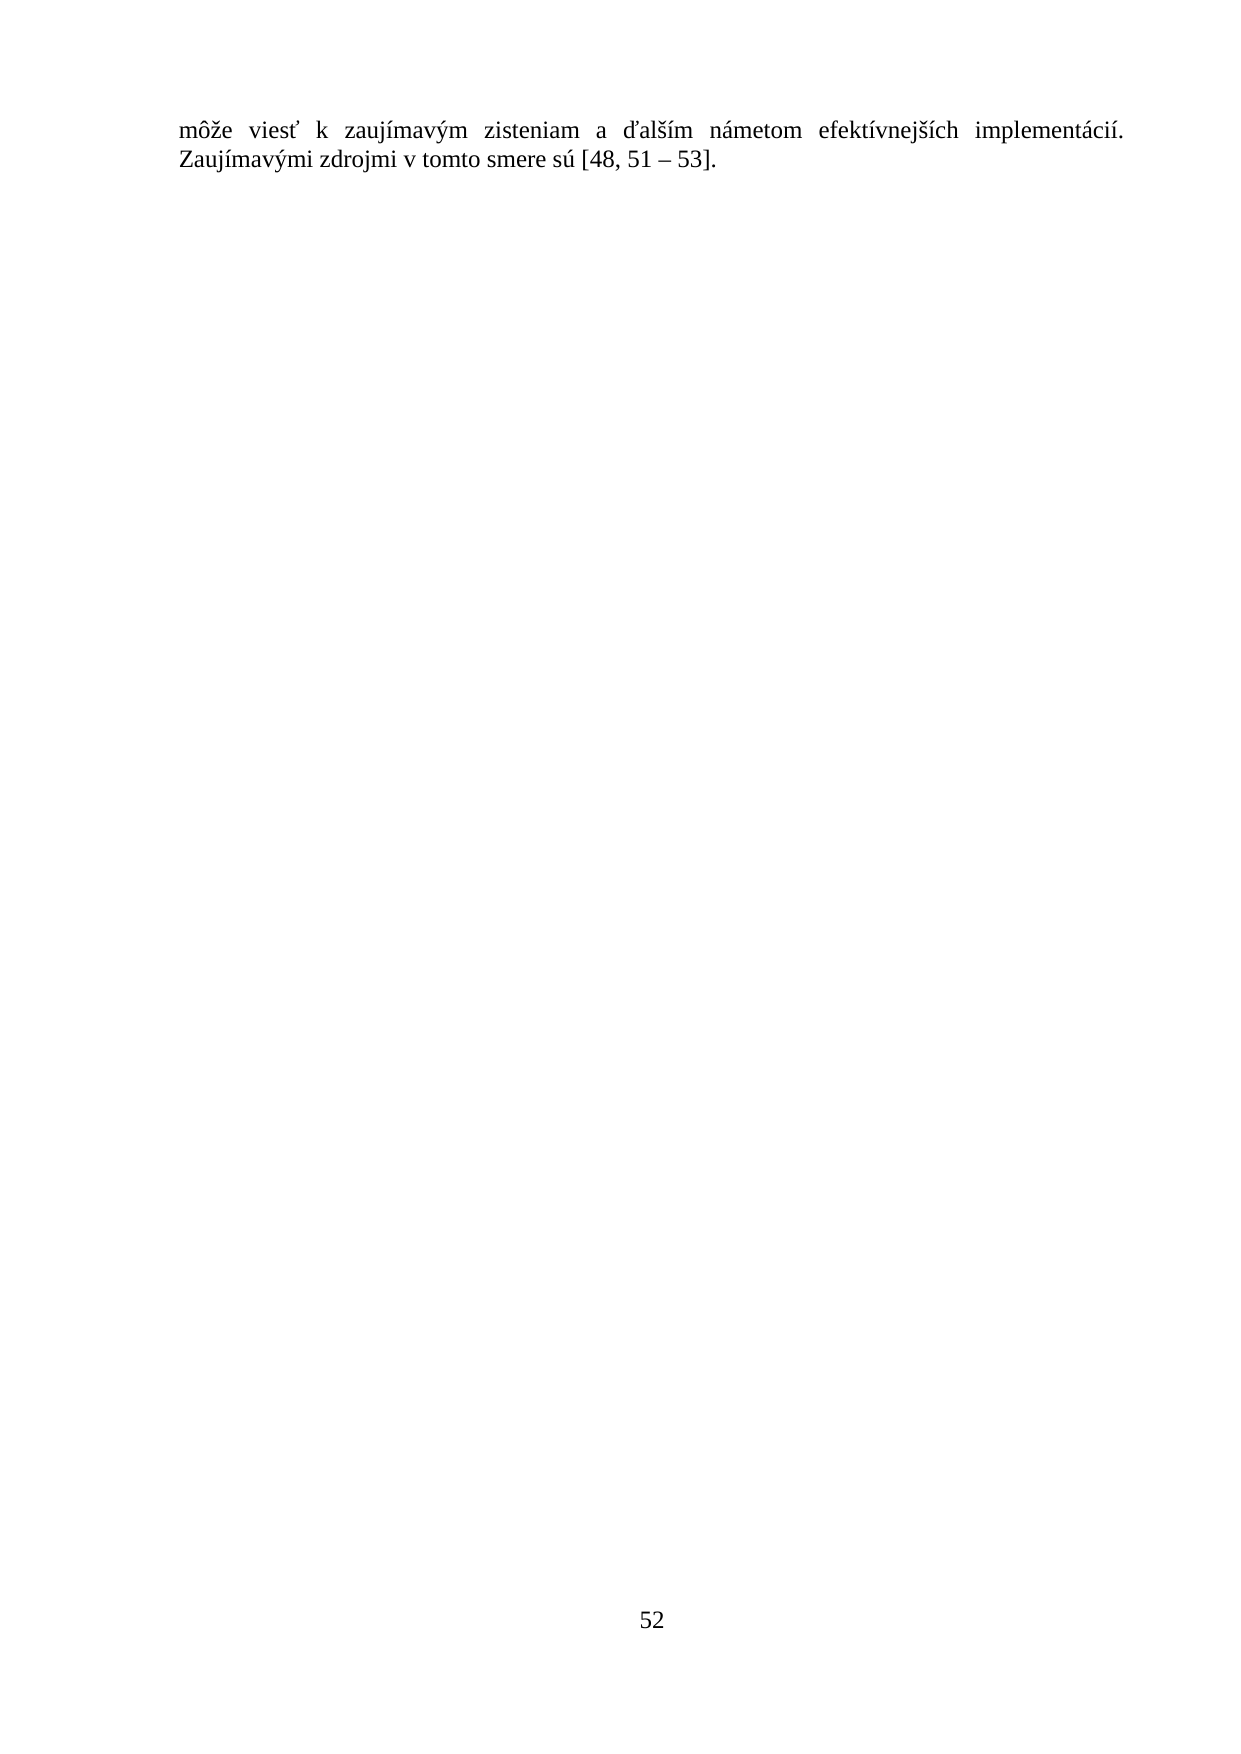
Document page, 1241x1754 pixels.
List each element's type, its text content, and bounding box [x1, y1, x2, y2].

text môže viesť k zaujímavým zisteniam a ďalším námetom efektívnejších implementácií. Zaujímavými zdrojmi v tomto smere sú [48, 51 – 53]. [178, 116, 1125, 173]
